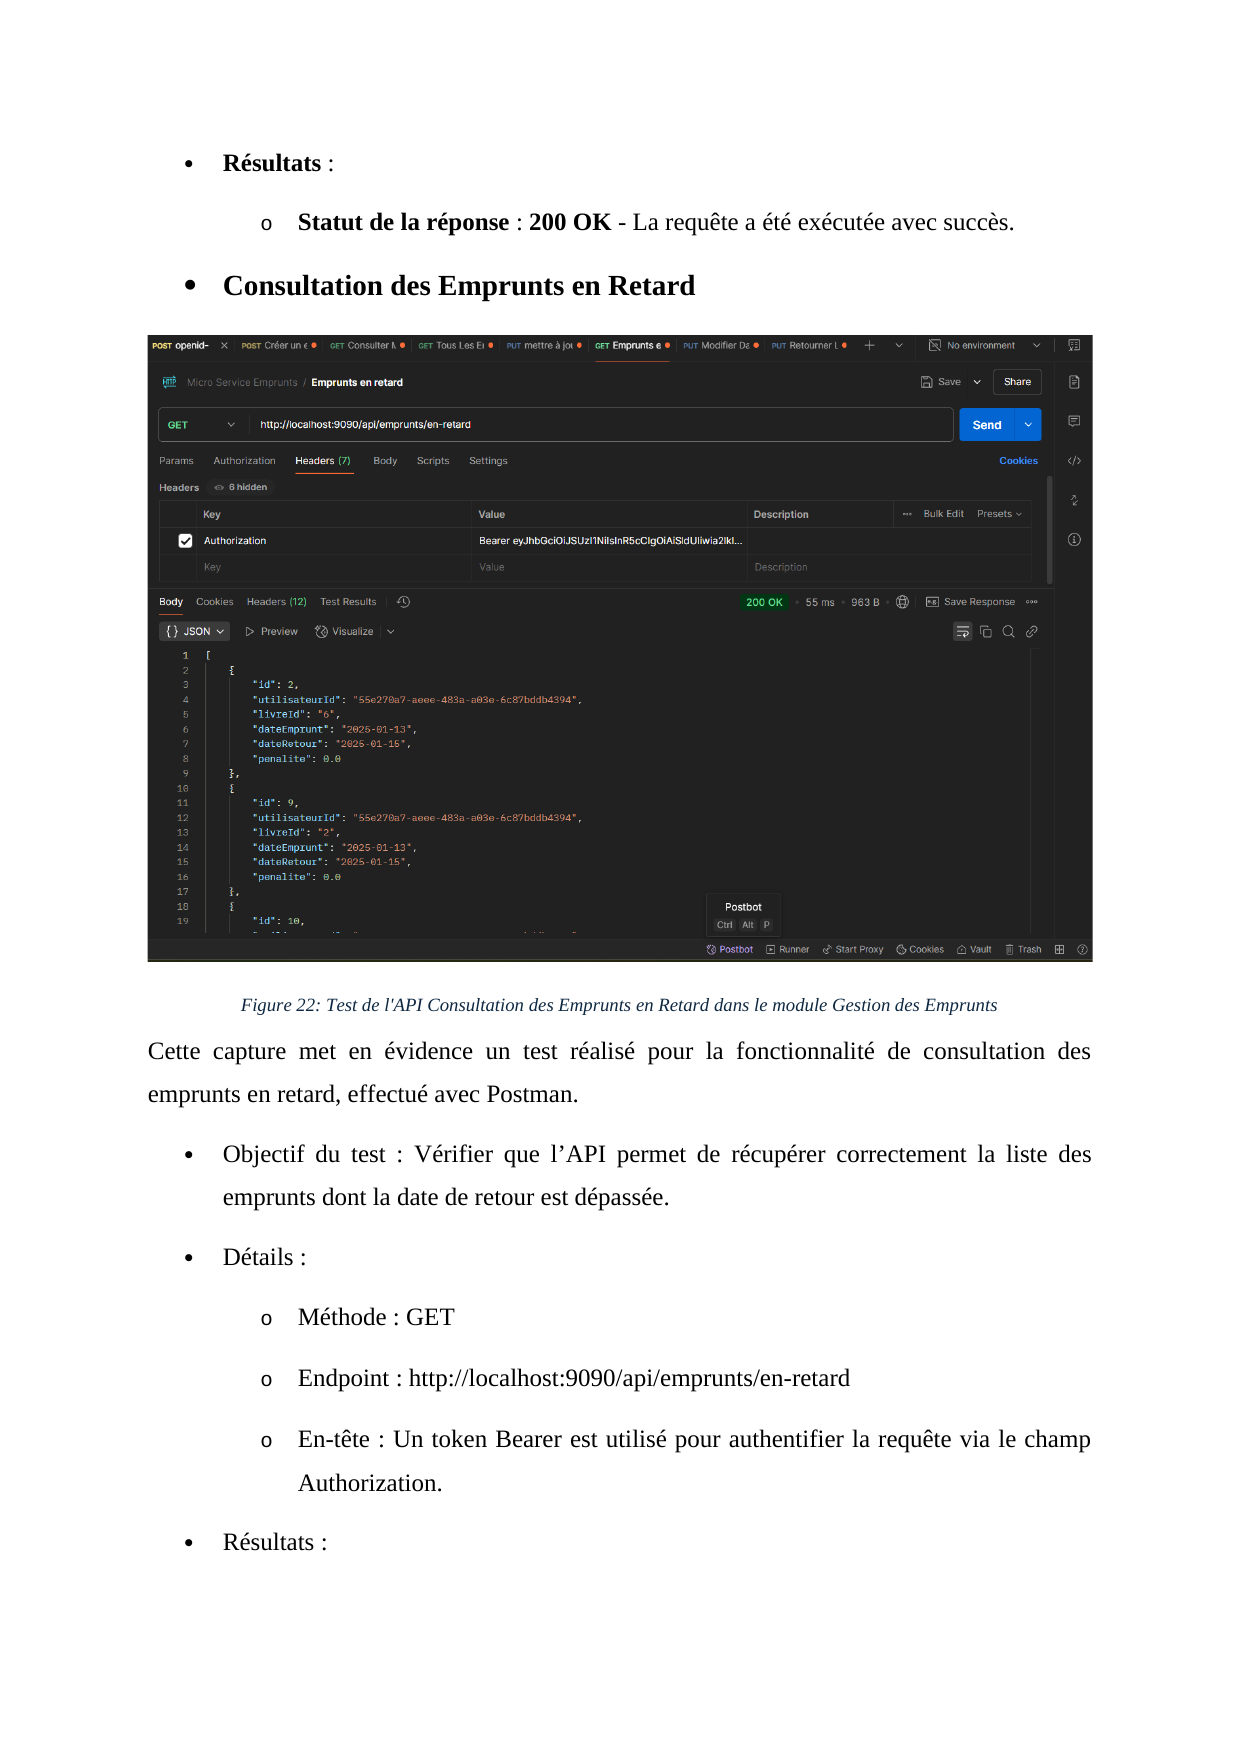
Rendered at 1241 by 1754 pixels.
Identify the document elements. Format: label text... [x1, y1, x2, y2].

list Statut de la réponse : 200 OK - La requête a été exécutée avec succès. [260, 207, 1093, 237]
list Objectif du test : Vérifier que l’API permet de récupérer correctement la liste des emprunts dont la date de retour est dépassée. [185, 1139, 1093, 1211]
list Détails : [185, 1242, 1093, 1271]
text Figure 22: Test de l'API Consultation des Emprunts en Retard dans le module Gestion des Emprunts [148, 994, 1093, 1015]
text Cette capture met en évidence un test réalisé pour la fonctionnalité de consultation des emprunts en retard, effectué avec Postman. [148, 1036, 1093, 1108]
list En-tête : Un token Bearer est utilisé pour authentifier la requête via le champ Authorization. [260, 1424, 1093, 1496]
list Méthode : GET [260, 1302, 1093, 1331]
list Consultation des Emprunts en Retard [185, 268, 1093, 302]
list Endpoint : http://localhost:9090/api/emprunts/en-retard [260, 1363, 1093, 1392]
list Résultats : [185, 1527, 1093, 1556]
list Résultats : [185, 148, 1093, 176]
